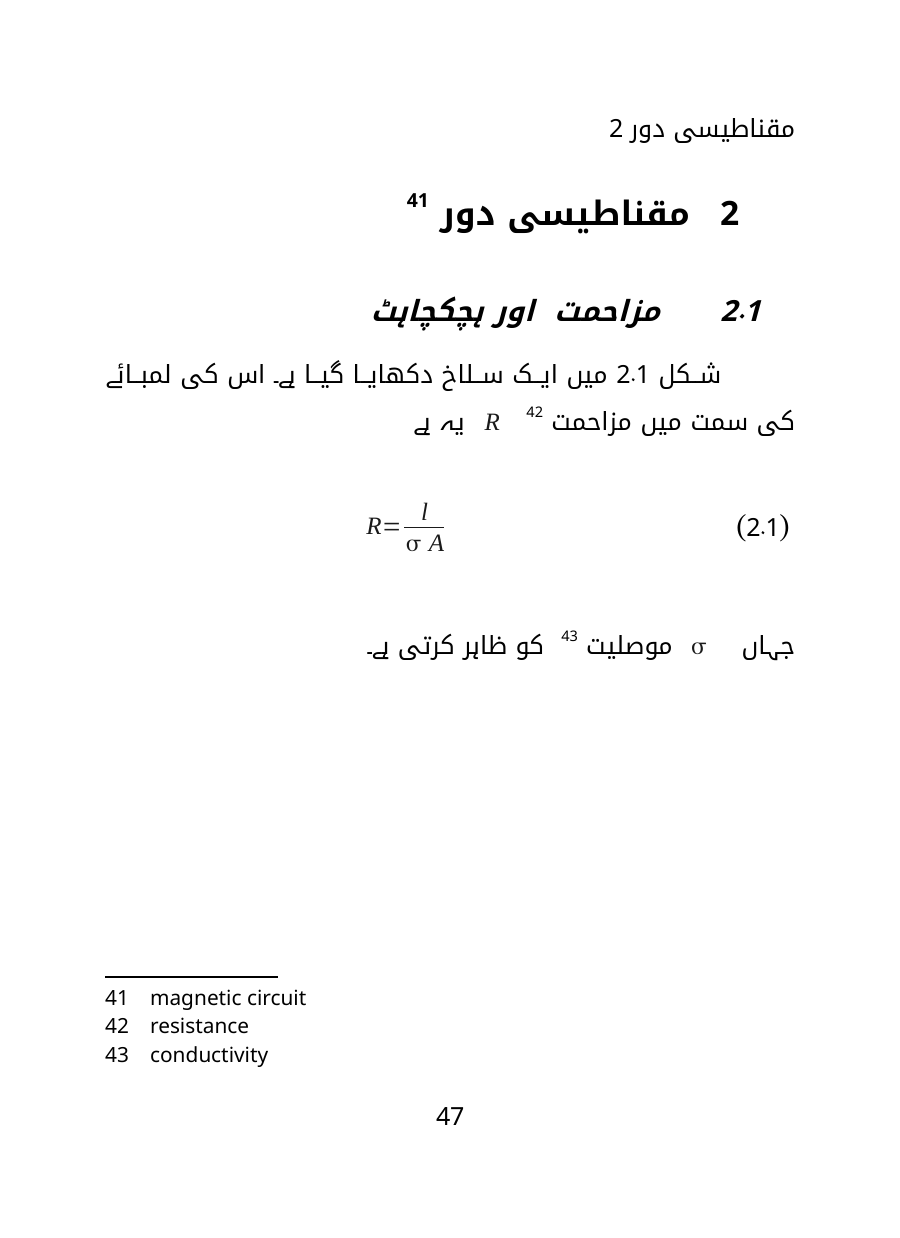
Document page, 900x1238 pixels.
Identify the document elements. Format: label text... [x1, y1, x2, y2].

text conductivity [105, 1040, 795, 1068]
table_header (2.1) [697, 493, 795, 576]
list magnetic circuit [105, 983, 795, 1012]
text resistance [105, 1012, 795, 1040]
subtitle مقناطیسی دور [105, 182, 720, 246]
table_header [105, 493, 697, 576]
text شکل 2.1 میں ایک سلاخ دکھایا گیا ہے۔ اس کی لمبائے کی سمت میں مزاحمت یہ ہے [105, 351, 795, 446]
subtitle مزاحمت اور ہچکچاہٹ [105, 283, 720, 339]
text جہاں موصلیت کو ظاہر کرتی ہے۔ [105, 622, 795, 669]
